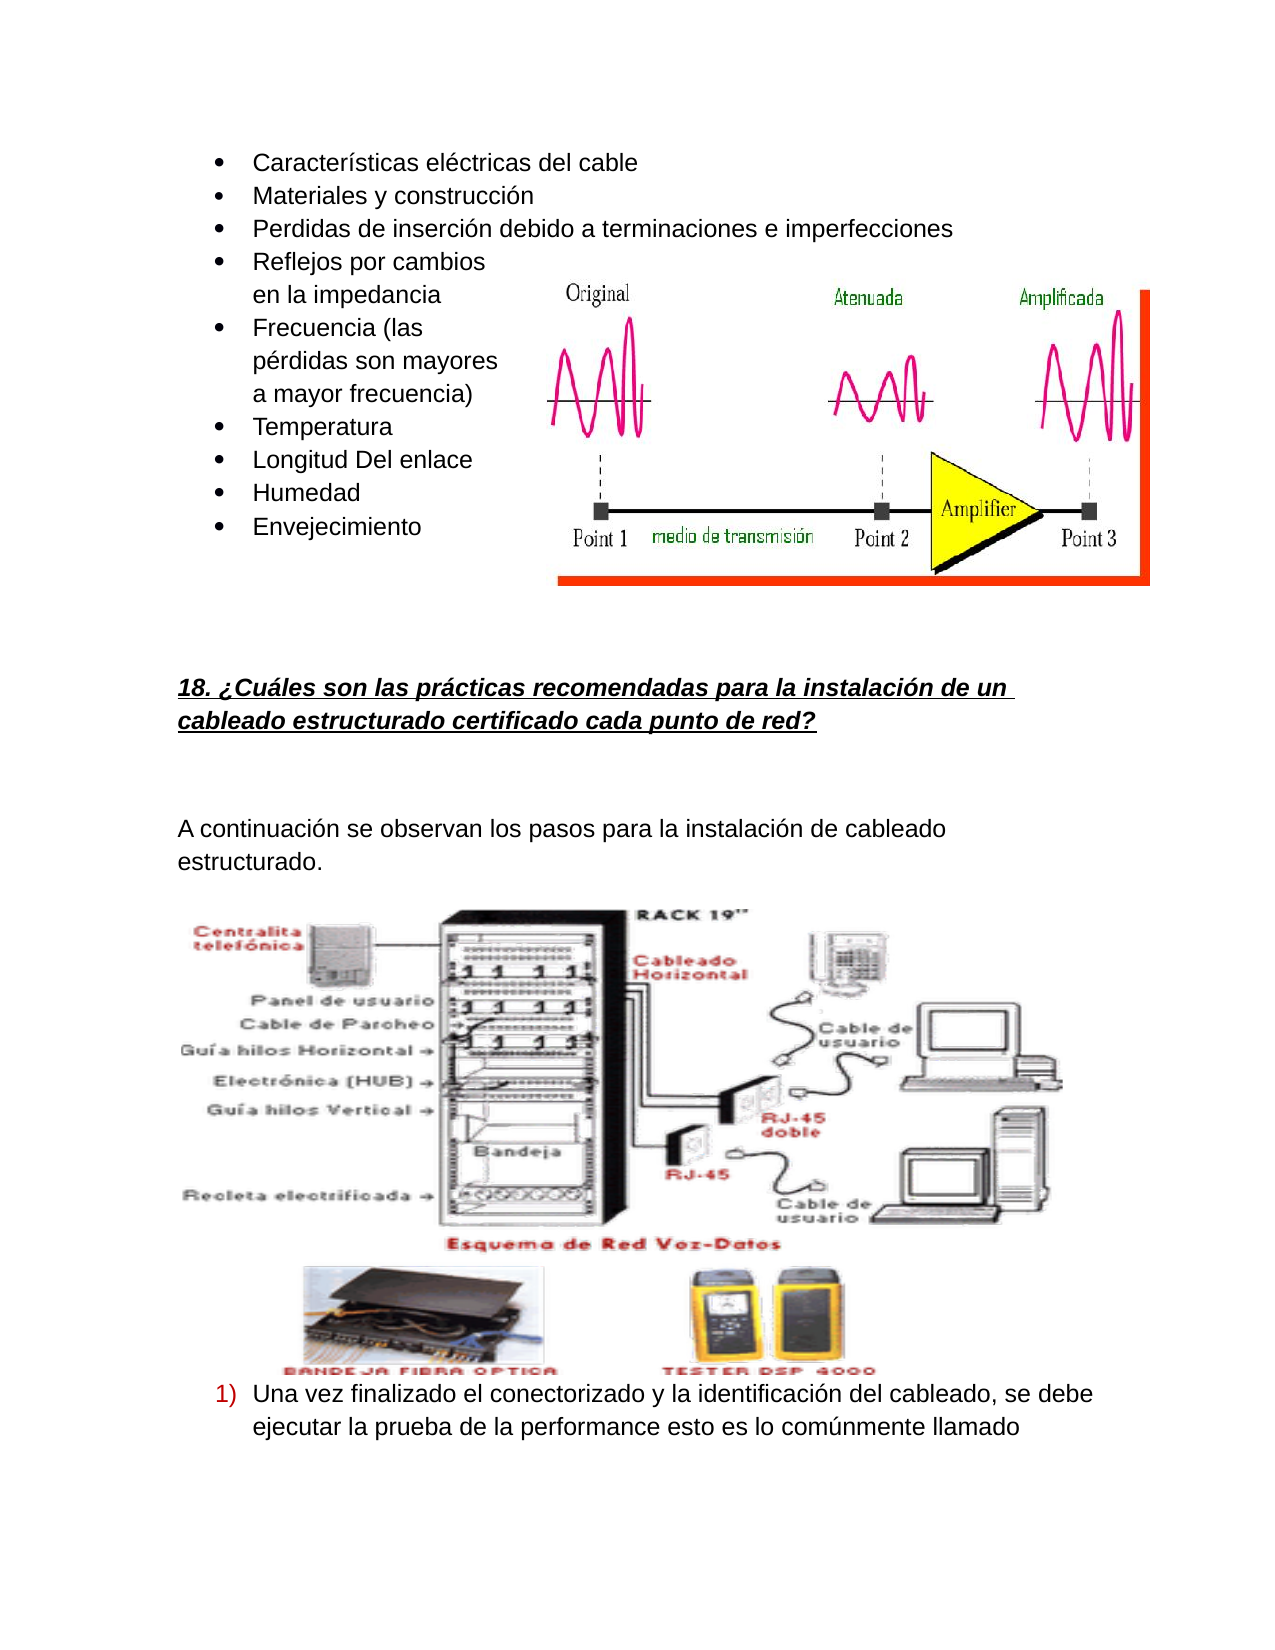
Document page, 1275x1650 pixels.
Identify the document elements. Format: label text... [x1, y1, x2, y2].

list Reflejos por cambios en la impedancia [215, 247, 1098, 309]
picture [536, 263, 1150, 586]
list Humedad [215, 478, 536, 507]
list Longitud Del enlace [215, 445, 536, 474]
list Características eléctricas del cable [215, 148, 1098, 176]
picture [181, 909, 1063, 1375]
list Envejecimiento [215, 512, 536, 540]
list Una vez finalizado el conectorizado y la identificación del cableado, se debe ejecutar la prueba de la performance esto es lo comúnmente llamado [215, 901, 1098, 1441]
list Materiales y construcción [215, 181, 1098, 209]
list Perdidas de inserción debido a terminaciones e imperfecciones [215, 214, 1098, 243]
text 18. ¿Cuáles son las prácticas recomendadas para la instalación de un cableado estructurado certificado cada punto de red? [177, 673, 1098, 735]
text A continuación se observan los pasos para la instalación de cableado estructurado. [177, 814, 1098, 876]
list Temperatura [215, 412, 536, 441]
list Frecuencia (las pérdidas son mayores a mayor frecuencia) [215, 313, 536, 408]
